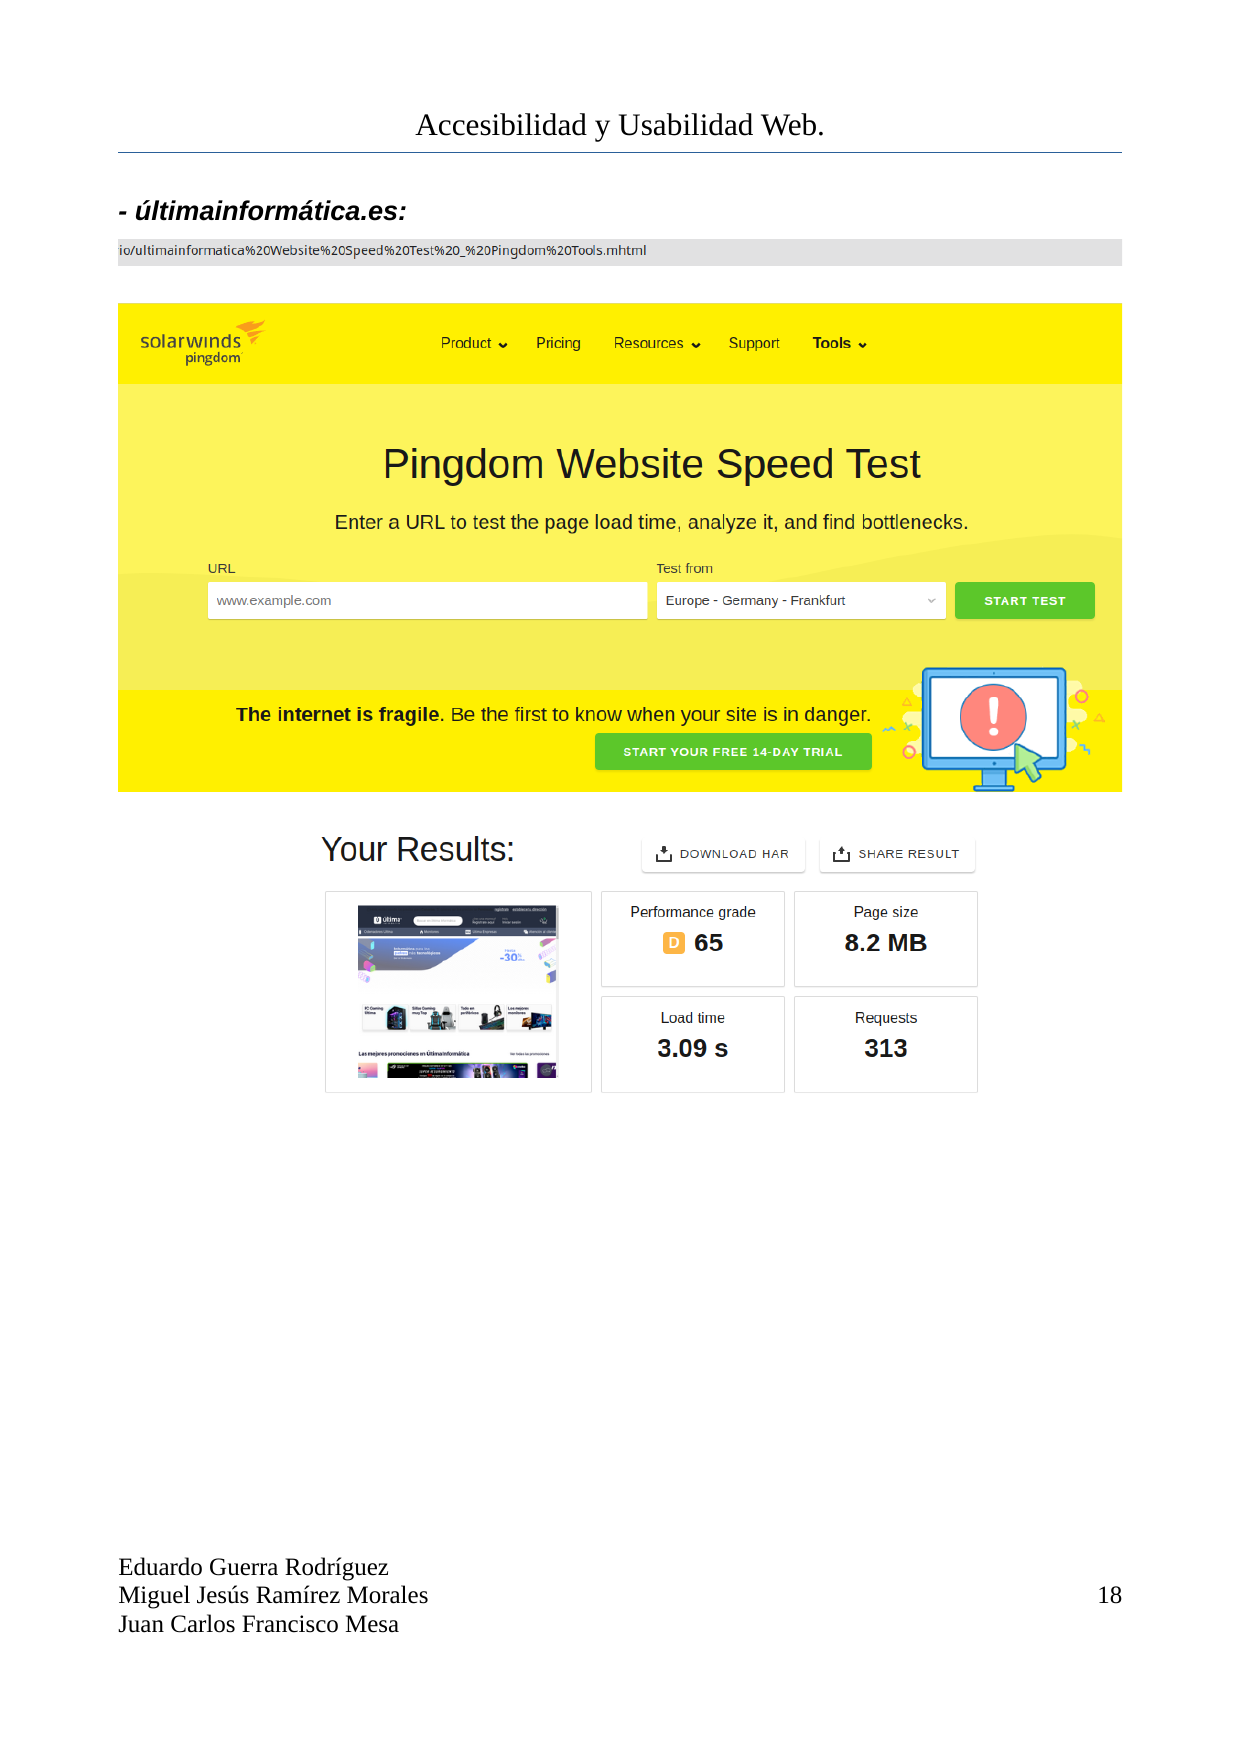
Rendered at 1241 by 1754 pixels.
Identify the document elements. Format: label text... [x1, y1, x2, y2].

picture [118, 239, 1123, 1114]
subtitle - últimainformática.es: [118, 195, 1122, 227]
